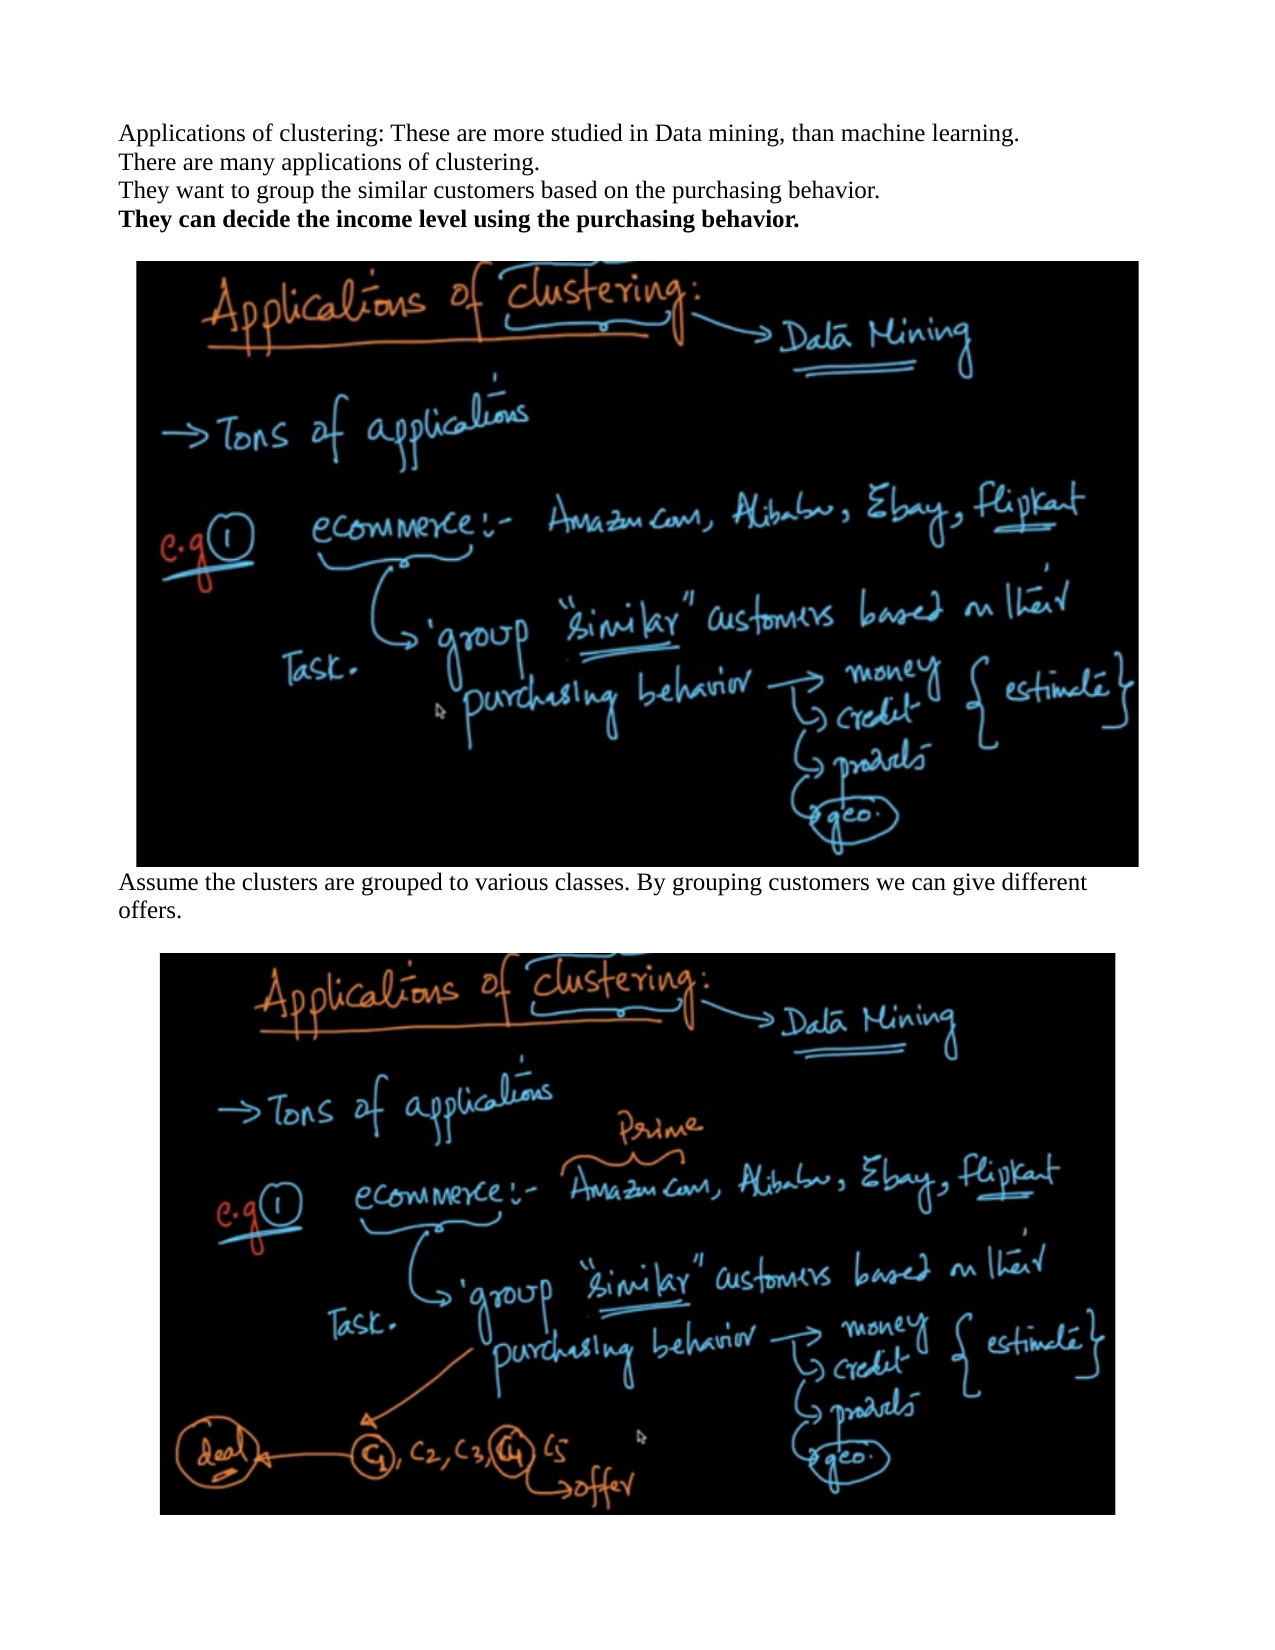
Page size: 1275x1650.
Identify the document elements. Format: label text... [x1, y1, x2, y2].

text They want to group the similar customers based on the purchasing behavior. [118, 176, 1157, 204]
text Applications of clustering: These are more studied in Data mining, than machine learning. [118, 118, 1157, 147]
text Assume the clusters are grouped to various classes. By grouping customers we can give different offers. [118, 262, 1157, 924]
picture [159, 953, 1116, 1515]
text They can decide the income level using the purchasing behavior. [118, 204, 1157, 233]
text There are many applications of clustering. [118, 147, 1157, 176]
picture [136, 261, 1139, 867]
